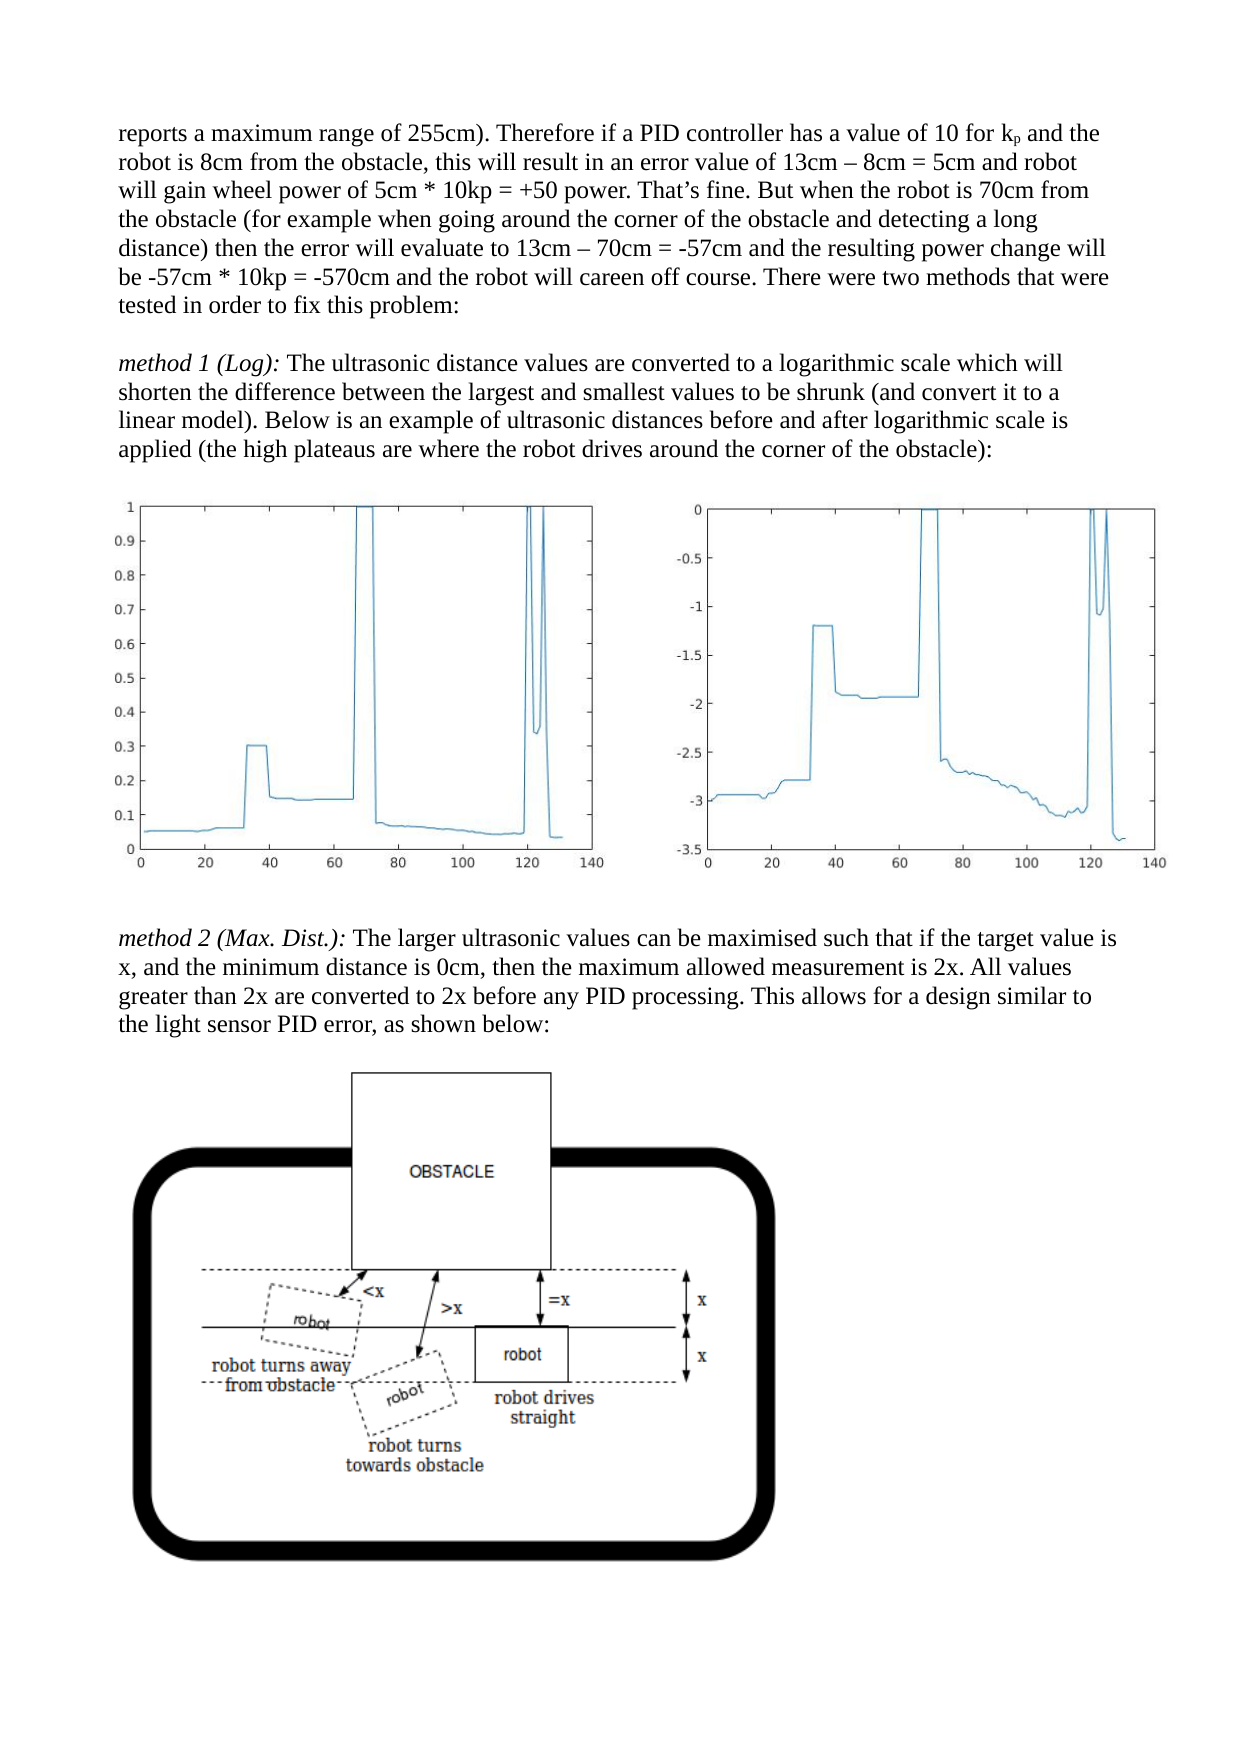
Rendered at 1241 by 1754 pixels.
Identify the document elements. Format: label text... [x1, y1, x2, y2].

text method 2 (Max. Dist.): The larger ultrasonic values can be maximised such that if the target value is x, and the minimum distance is 0cm, then the maximum allowed measurement is 2x. All values greater than 2x are converted to 2x before any PID processing. This allows for a design similar to the light sensor PID error, as shown below: [118, 923, 1122, 1038]
text reports a maximum range of 255cm). Therefore if a PID controller has a value of 10 for kp and the robot is 8cm from the obstacle, this will result in an error value of 13cm – 8cm = 5cm and robot will gain wheel power of 5cm * 10kp = +50 power. That’s fine. But when the robot is 70cm from the obstacle (for example when going around the corner of the obstacle and detecting a long distance) then the error will evaluate to 13cm – 70cm = -57cm and the resulting power change will be -57cm * 10kp = -570cm and the robot will careen off course. There were two methods that were tested in order to fix this problem: [118, 118, 1122, 319]
text method 1 (Log): The ultrasonic distance values are converted to a logarithmic scale which will shorten the difference between the largest and smallest values to be shrunk (and convert it to a linear model). Below is an example of ultrasonic distances before and after logarithmic scale is applied (the high plateaus are where the robot drives around the corner of the obstacle): [118, 348, 1122, 463]
picture [65, 475, 1209, 895]
